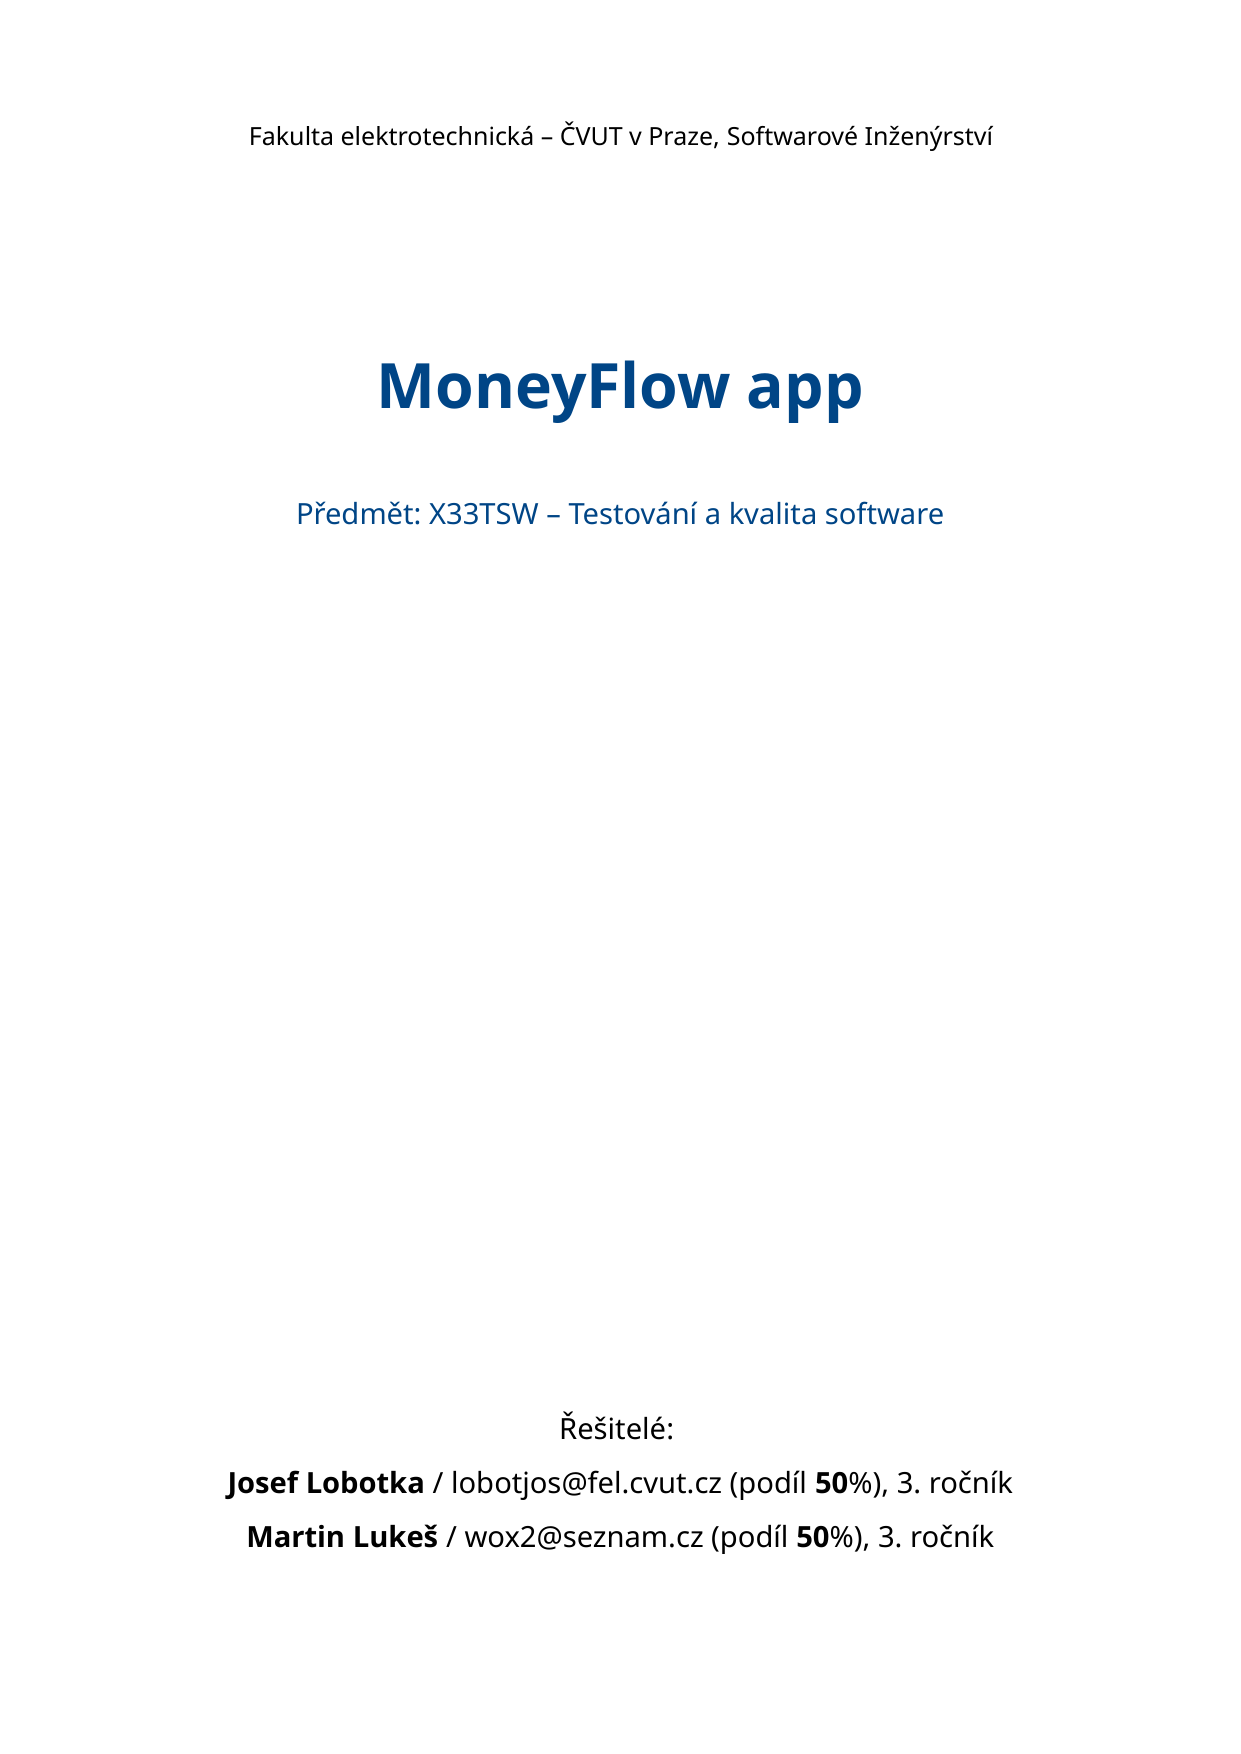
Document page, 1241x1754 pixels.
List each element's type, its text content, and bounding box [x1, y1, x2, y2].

text Josef Lobotka / lobotjos@fel.cvut.cz (podíl 50%), 3. ročník [118, 1462, 1122, 1502]
text Předmět: X33TSW – Testování a kvalita software [118, 493, 1122, 533]
text Řešitelé: [118, 1409, 1122, 1448]
text Fakulta elektrotechnická – ČVUT v Praze, Softwarové Inženýrství [120, 118, 1122, 152]
text Martin Lukeš / wox2@seznam.cz (podíl 50%), 3. ročník [118, 1516, 1122, 1556]
subtitle MoneyFlow app [118, 342, 1122, 427]
